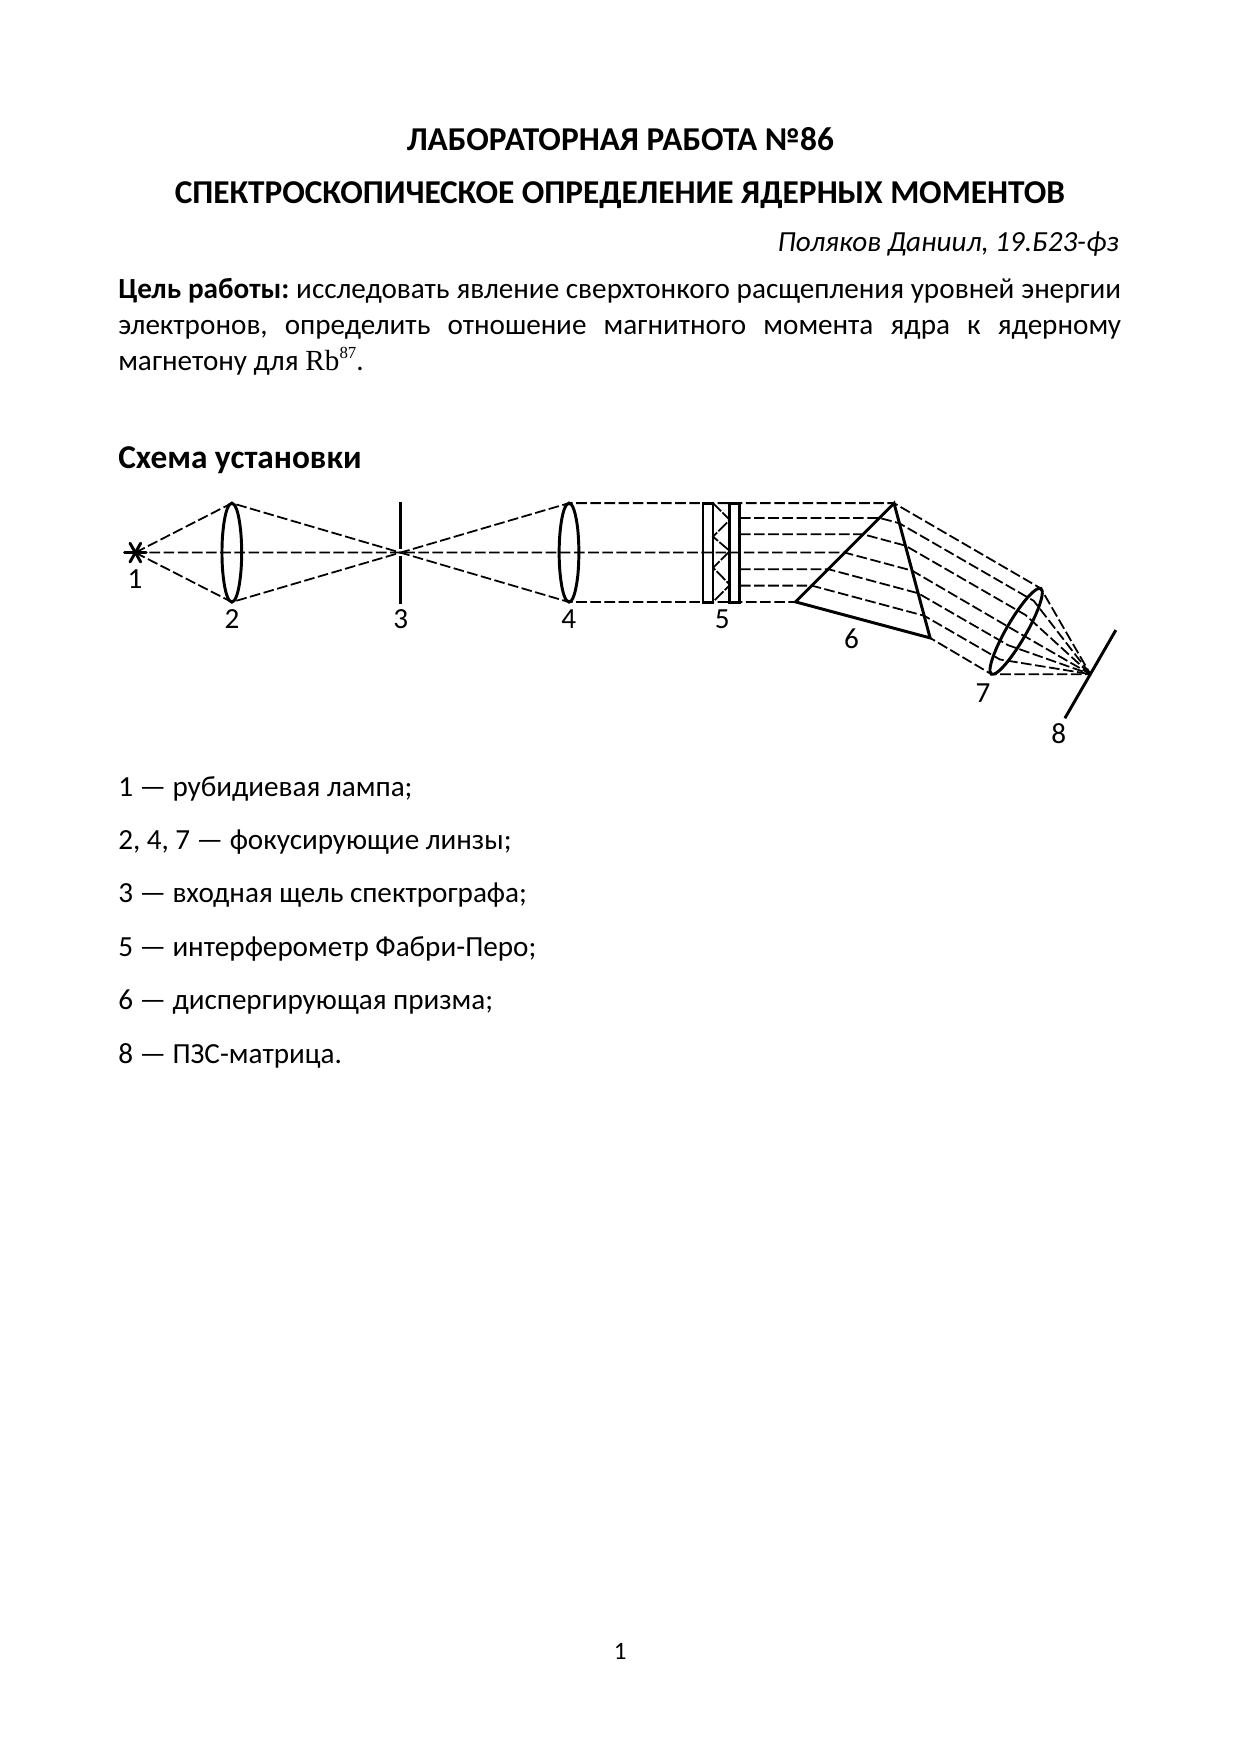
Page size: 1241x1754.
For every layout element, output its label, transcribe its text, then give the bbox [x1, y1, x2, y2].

text 1 — рубидиевая лампа; 2, 4, 7 — фокусирующие линзы; 3 — входная щель спектрографа; 5 — интерферометр Фабри-Перо; 6 — диспергирующая призма; 8 — ПЗС-матрица. [118, 768, 1122, 1070]
text Поляков Даниил, 19.Б23-фз [118, 223, 1122, 259]
text Цель работы: исследовать явление сверхтонкого расщепления уровней энергии электронов, определить отношение магнитного момента ядра к ядерному магнетону для Rb87. [118, 271, 1122, 377]
title Спектроскопическое определение ядерных моментов [118, 171, 1122, 211]
subtitle Схема установки [118, 436, 1122, 477]
title Лабораторная работа №86 [118, 118, 1122, 159]
